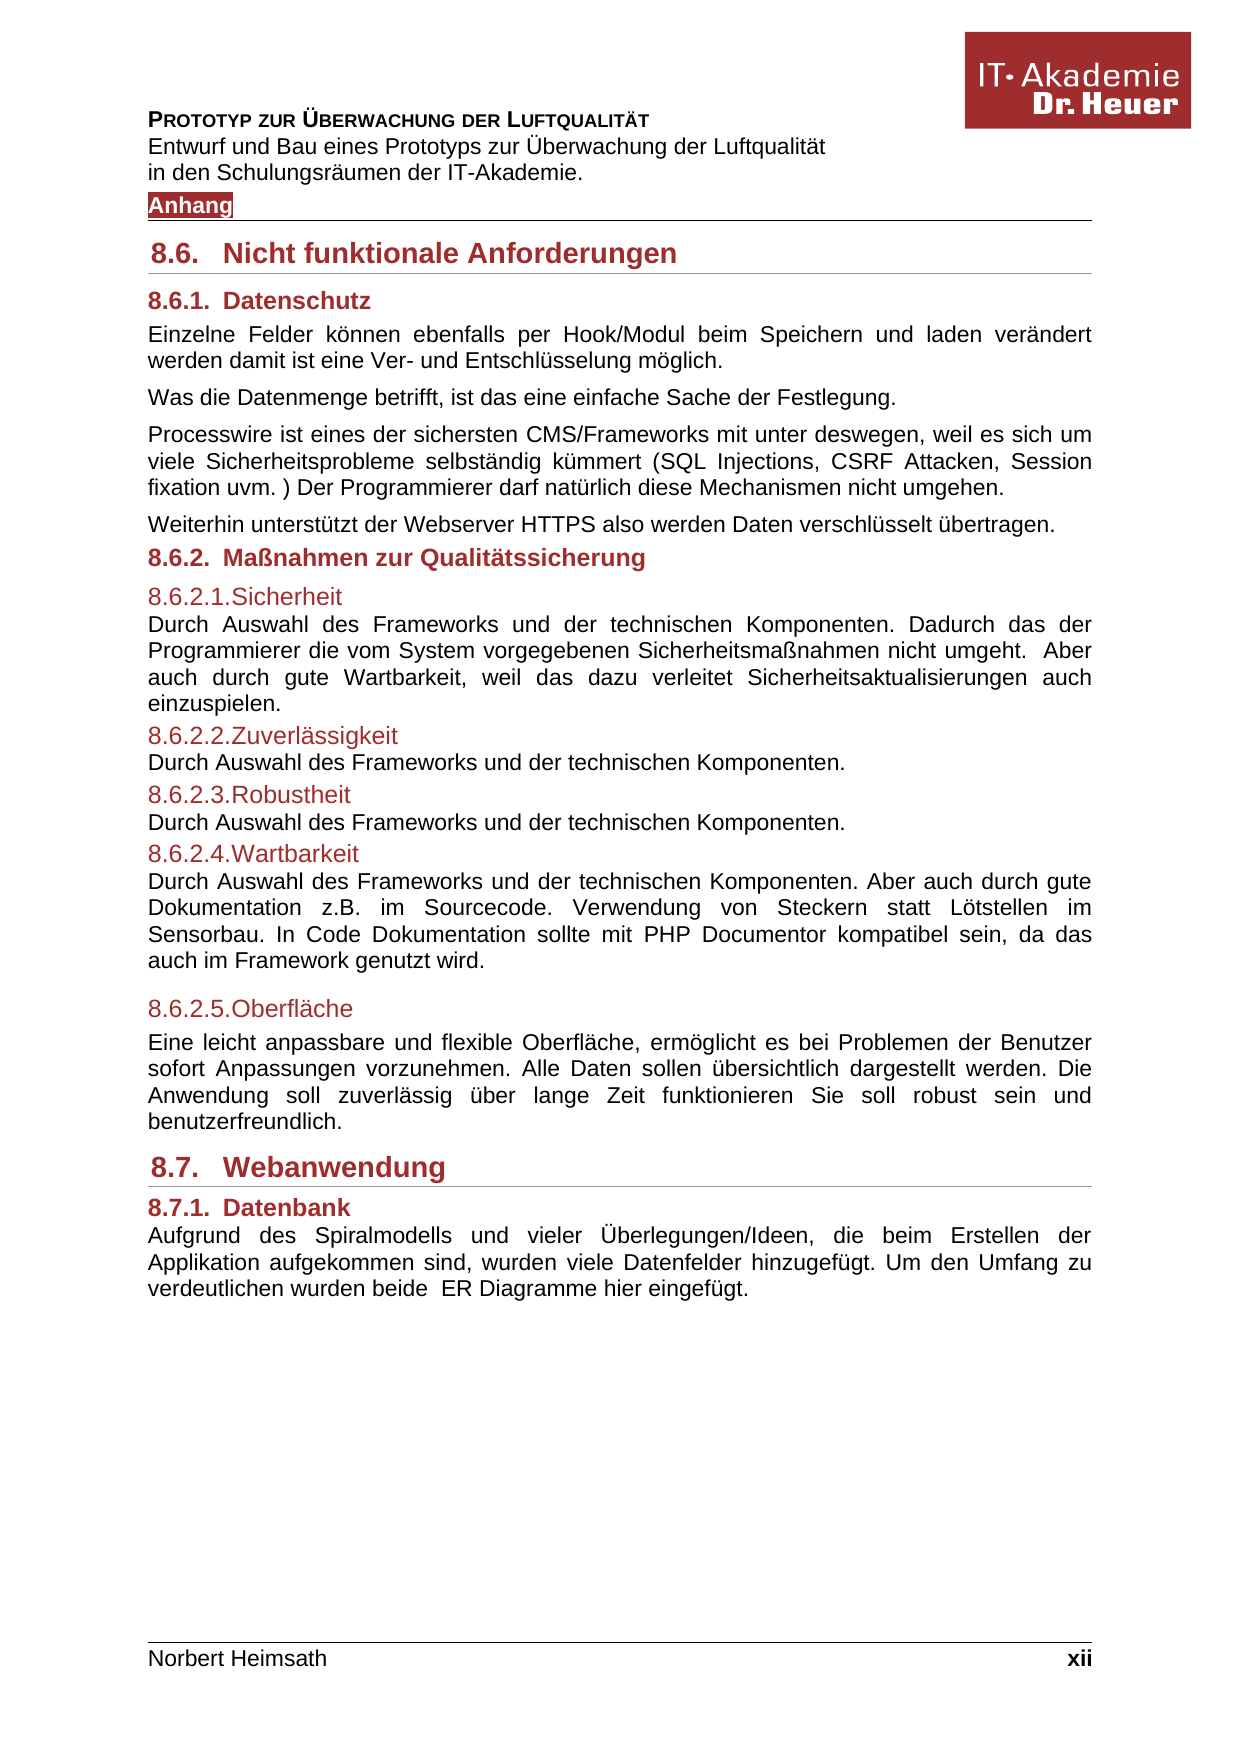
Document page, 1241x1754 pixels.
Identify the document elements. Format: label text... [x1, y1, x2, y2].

text Durch Auswahl des Frameworks und der technischen Komponenten. [148, 809, 1092, 835]
text Durch Auswahl des Frameworks und der technischen Komponenten. Aber auch durch gute Dokumentation z.B. im Sourcecode. Verwendung von Steckern statt Lötstellen im Sensorbau. In Code Dokumentation sollte mit PHP Documentor kompatibel sein, da das auch im Framework genutzt wird. [148, 868, 1092, 973]
subtitle Zuverlässigkeit [148, 721, 1092, 749]
subtitle Oberfläche [148, 994, 1092, 1023]
text Durch Auswahl des Frameworks und der technischen Komponenten. [148, 749, 1092, 776]
text Weiterhin unterstützt der Webserver HTTPS also werden Daten verschlüsselt übertragen. [148, 511, 1092, 537]
text Durch Auswahl des Frameworks und der technischen Komponenten. Dadurch das der Programmierer die vom System vorgegebenen Sicherheitsmaßnahmen nicht umgeht. Aber auch durch gute Wartbarkeit, weil das dazu verleitet Sicherheitsaktualisierungen auch einzuspielen. [148, 611, 1092, 716]
subtitle Wartbarkeit [148, 839, 1092, 868]
subtitle Sicherheit [148, 582, 1092, 611]
subtitle Robustheit [148, 780, 1092, 809]
subtitle Webanwendung [148, 1147, 1092, 1186]
text Processwire ist eines der sichersten CMS/Frameworks mit unter deswegen, weil es sich um viele Sicherheitsprobleme selbständig kümmert (SQL Injections, CSRF Attacken, Session fixation uvm. ) Der Programmierer darf natürlich diese Mechanismen nicht umgehen. [148, 421, 1092, 500]
subtitle Maßnahmen zur Qualitätssicherung [148, 543, 1092, 572]
text Eine leicht anpassbare und flexible Oberfläche, ermöglicht es bei Problemen der Benutzer sofort Anpassungen vorzunehmen. Alle Daten sollen übersichtlich dargestellt werden. Die Anwendung soll zuverlässig über lange Zeit funktionieren Sie soll robust sein und benutzerfreundlich. [148, 1029, 1092, 1134]
subtitle Datenbank [148, 1193, 1092, 1222]
subtitle Nicht funktionale Anforderungen [148, 233, 1092, 273]
text Was die Datenmenge betrifft, ist das eine einfache Sache der Festlegung. [148, 384, 1092, 411]
text Aufgrund des Spiralmodells und vieler Überlegungen/Ideen, die beim Erstellen der Applikation aufgekommen sind, wurden viele Datenfelder hinzugefügt. Um den Umfang zu verdeutlichen wurden beide ER Diagramme hier eingefügt. [148, 1222, 1092, 1301]
subtitle Datenschutz [148, 286, 1092, 314]
text Einzelne Felder können ebenfalls per Hook/Modul beim Speichern und laden verändert werden damit ist eine Ver- und Entschlüsselung möglich. [148, 321, 1092, 373]
